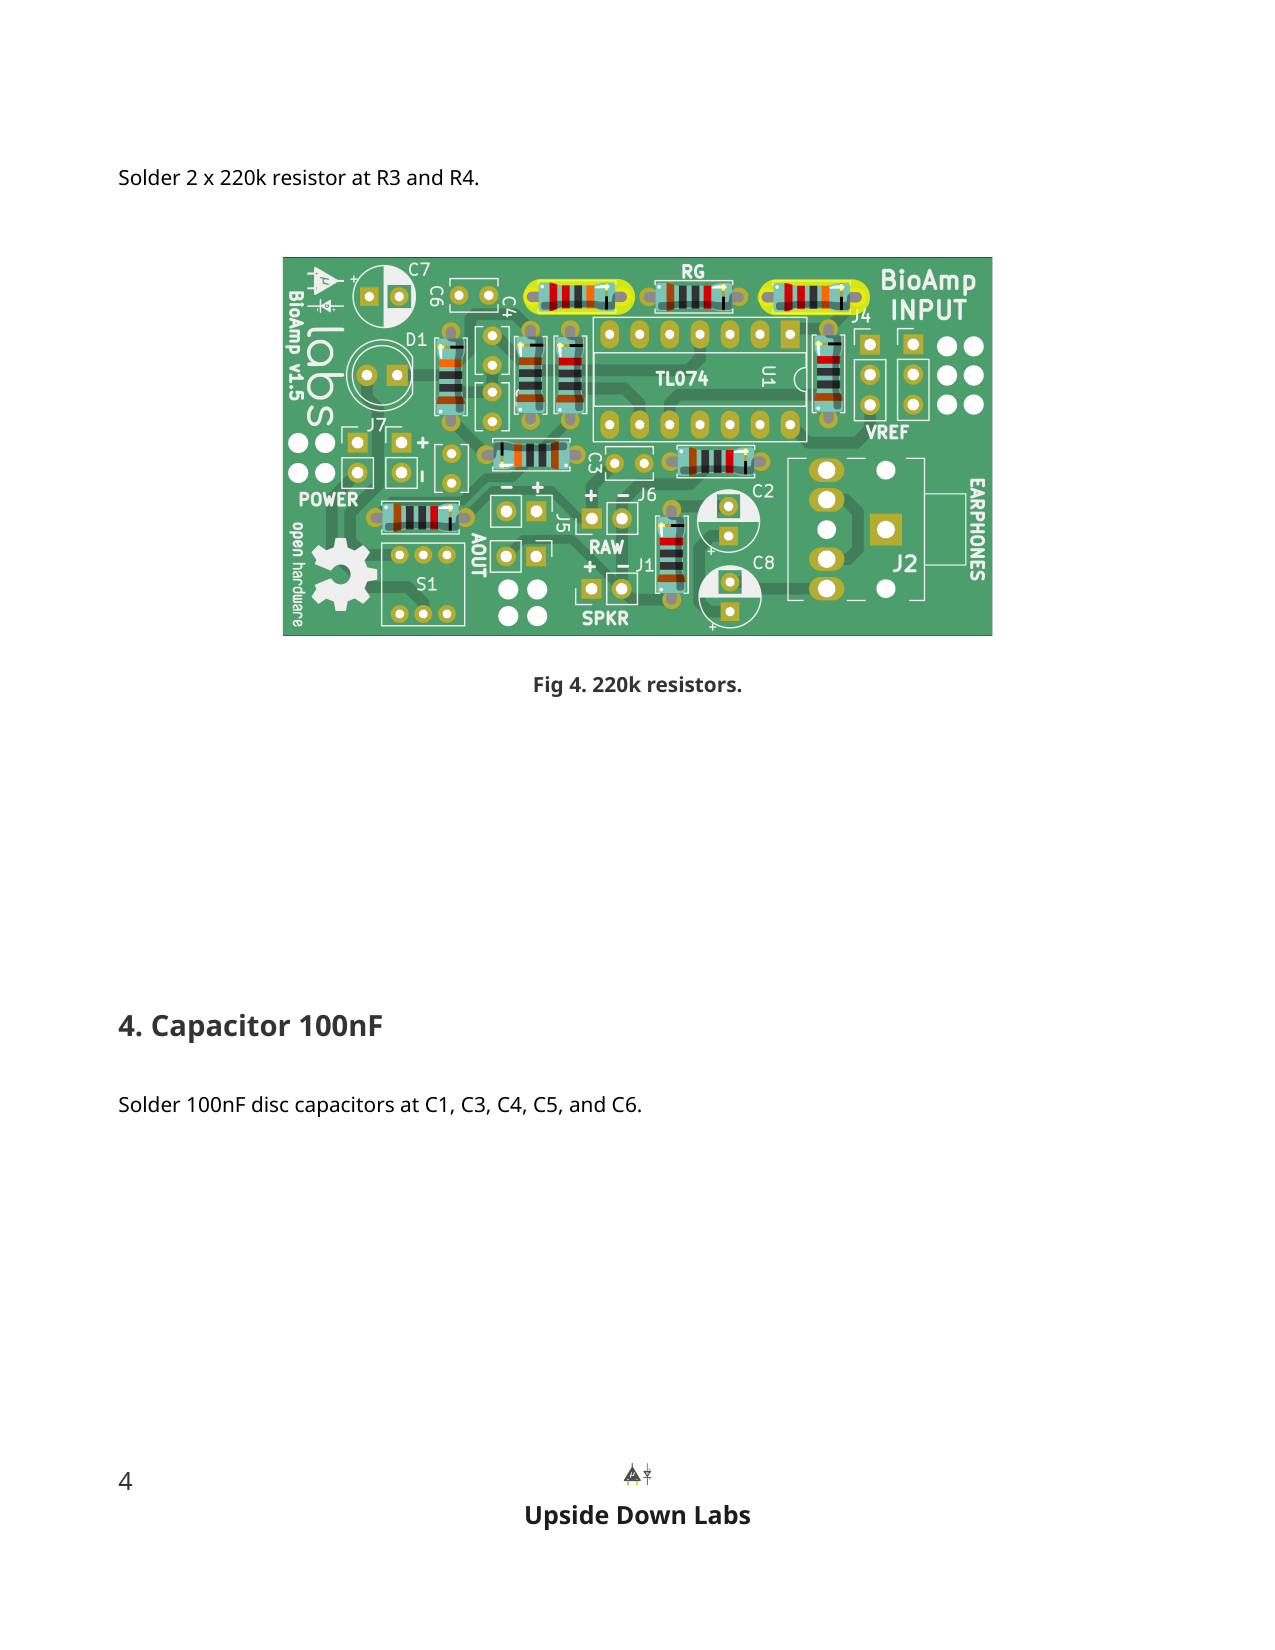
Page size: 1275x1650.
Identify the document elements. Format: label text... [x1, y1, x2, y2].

text Fig 4. 220k resistors. [118, 670, 1157, 698]
text 4. Capacitor 100nF [118, 1005, 1157, 1045]
text Solder 100nF disc capacitors at C1, C3, C4, C5, and C6. [118, 1090, 1157, 1118]
picture [620, 1457, 655, 1491]
text Solder 2 x 220k resistor at R3 and R4. [118, 163, 1157, 192]
picture [282, 257, 993, 636]
